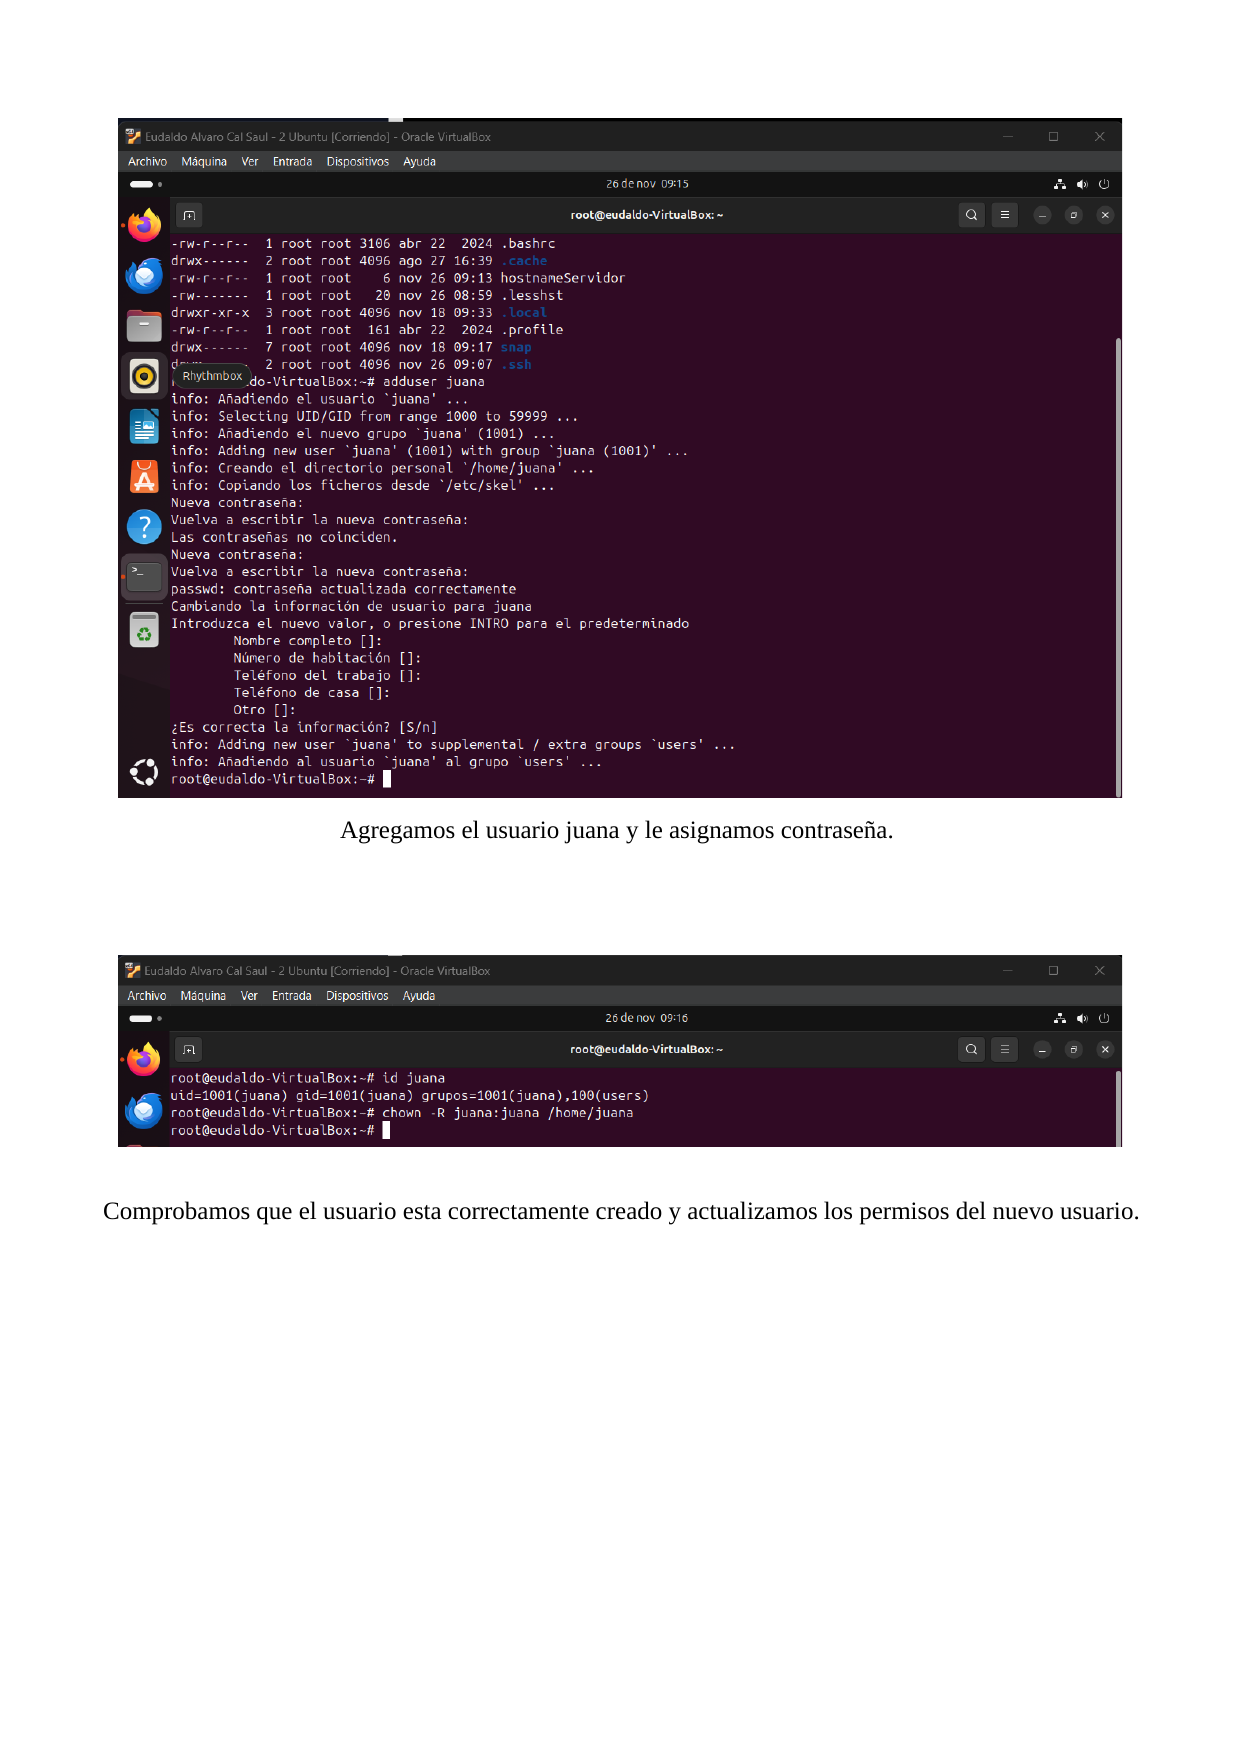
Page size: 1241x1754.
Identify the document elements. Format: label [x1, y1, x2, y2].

picture [118, 955, 1123, 1147]
picture [118, 118, 1123, 798]
